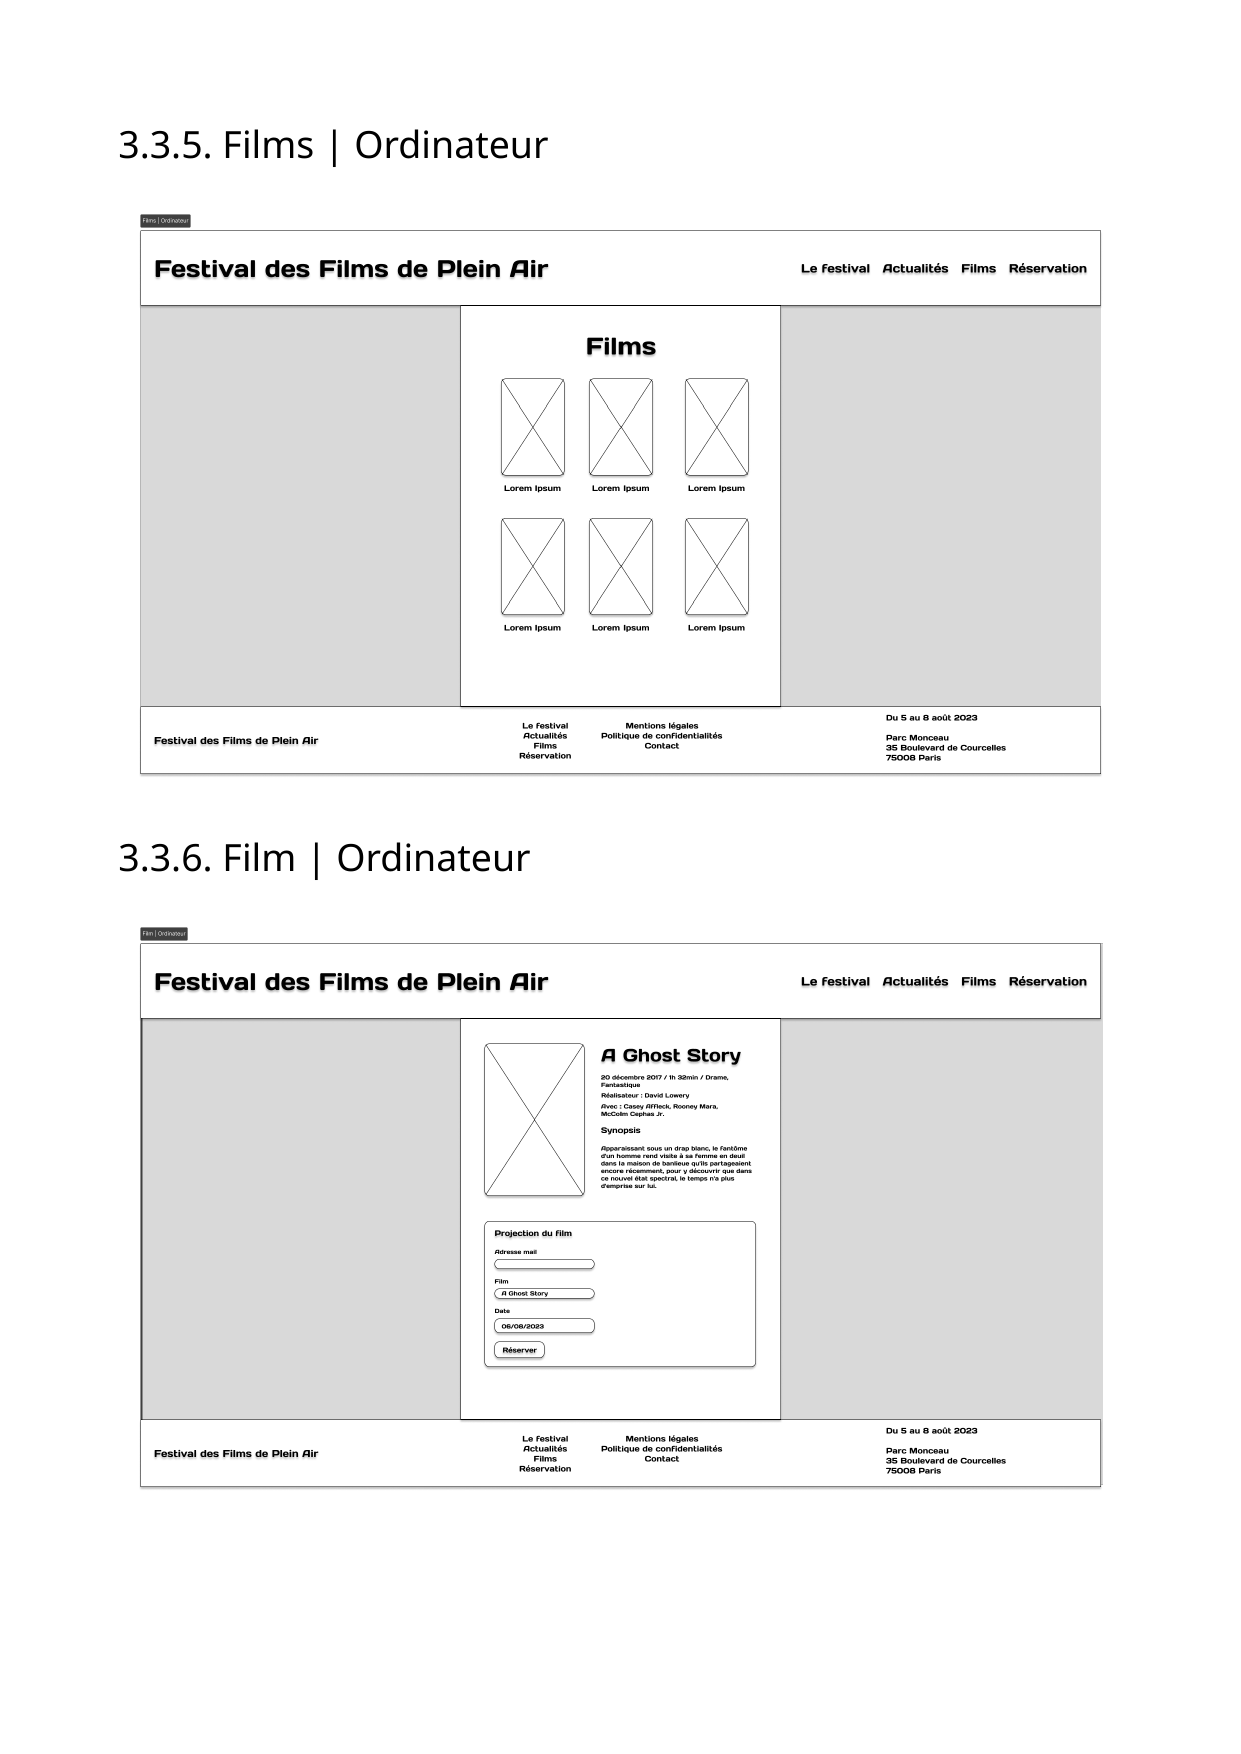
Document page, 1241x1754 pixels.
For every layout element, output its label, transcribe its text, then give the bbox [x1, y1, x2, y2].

text 3.3.6. Film | Ordinateur [118, 831, 1122, 882]
text 3.3.5. Films | Ordinateur [118, 118, 1122, 169]
picture [118, 210, 1123, 798]
picture [118, 924, 1123, 1511]
